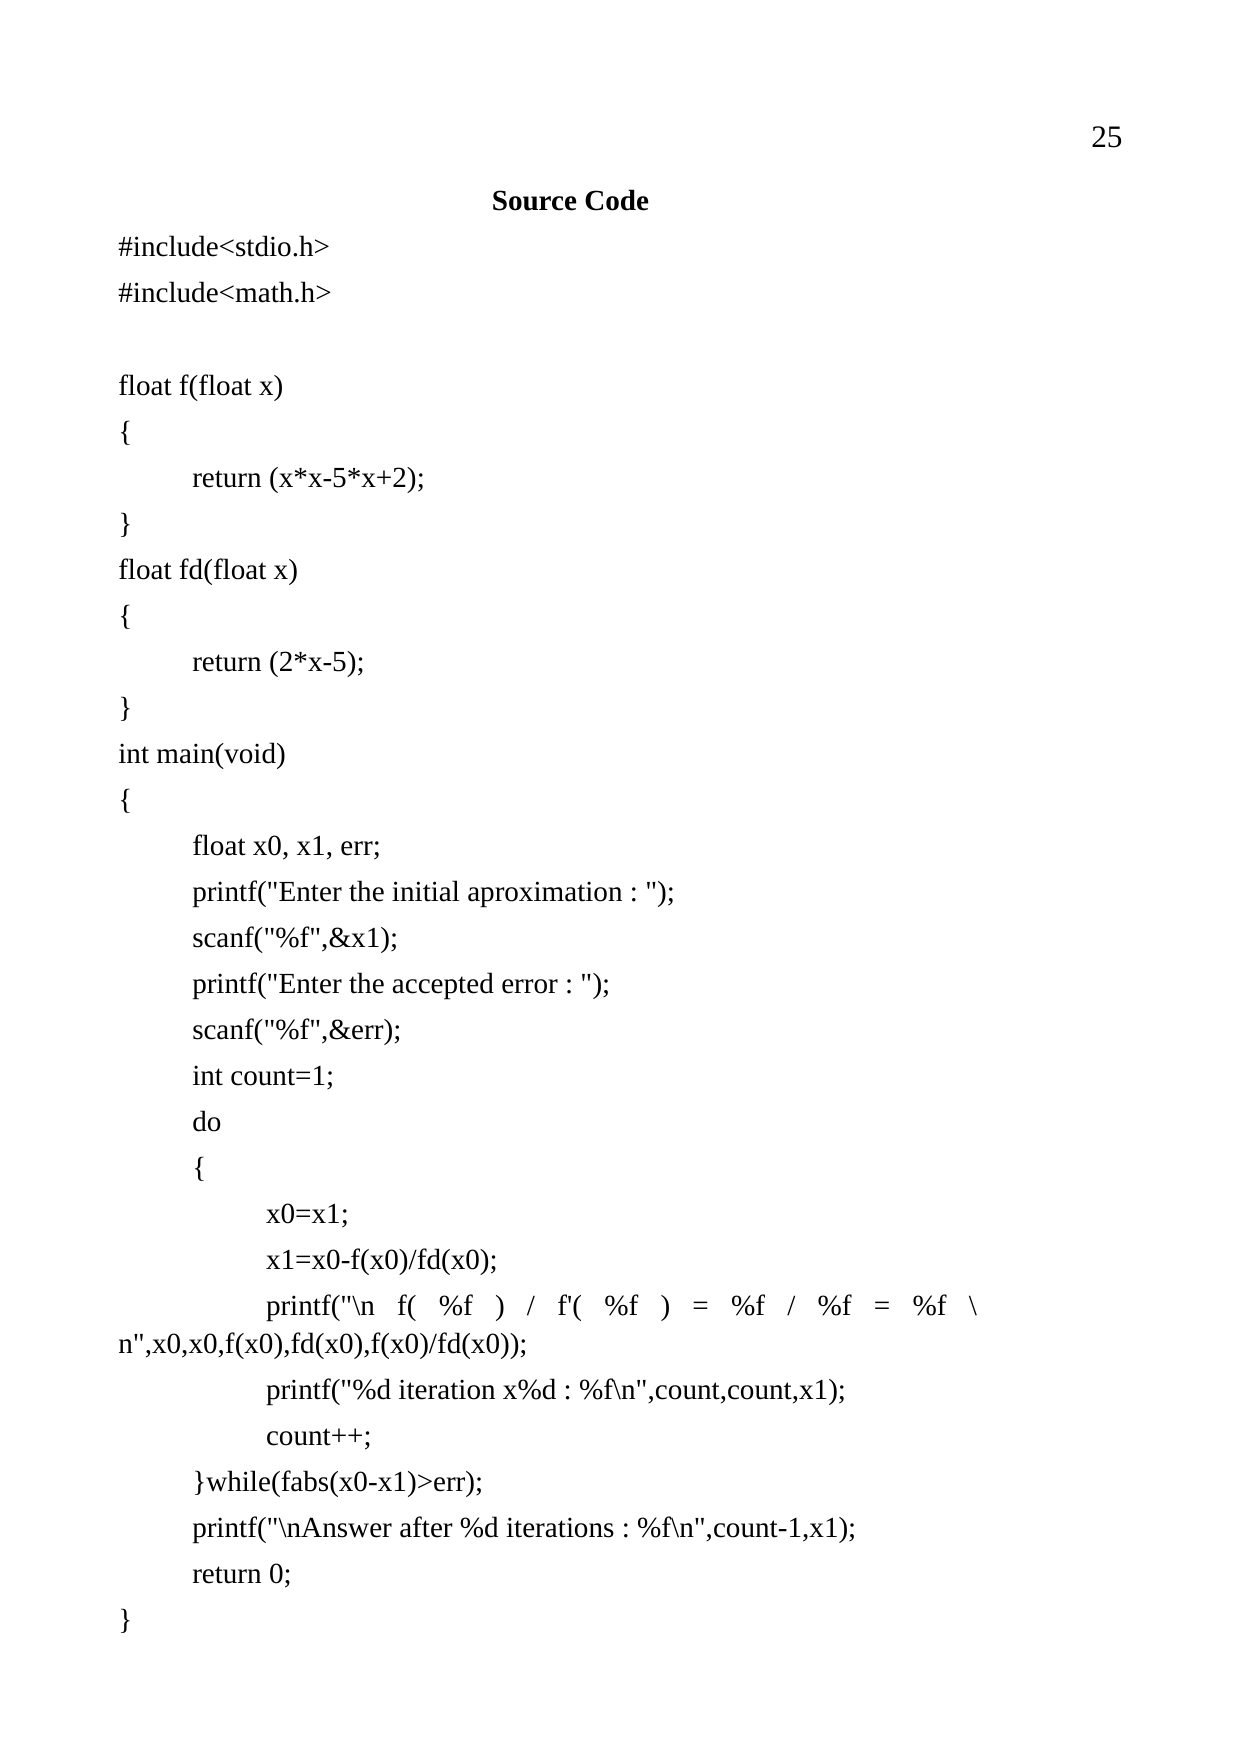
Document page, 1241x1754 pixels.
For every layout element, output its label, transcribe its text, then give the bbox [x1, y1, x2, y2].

text return 0; [118, 1556, 978, 1589]
text int main(void) [118, 736, 978, 769]
text float f(float x) [118, 368, 978, 401]
text printf("\n f( %f ) / f'( %f ) = %f / %f = %f \n",x0,x0,f(x0),fd(x0),f(x0)/fd(x0)); [118, 1288, 978, 1359]
text } [118, 1602, 978, 1636]
text scanf("%f",&x1); [118, 920, 978, 954]
text printf("\nAnswer after %d iterations : %f\n",count-1,x1); [118, 1510, 978, 1543]
text return (x*x-5*x+2); [118, 460, 978, 493]
text return (2*x-5); [118, 644, 978, 677]
text float fd(float x) [118, 552, 978, 585]
text { [118, 1150, 978, 1184]
text printf("Enter the initial aproximation : "); [118, 874, 978, 908]
text printf("%d iteration x%d : %f\n",count,count,x1); [118, 1372, 978, 1405]
text x1=x0-f(x0)/fd(x0); [118, 1242, 978, 1276]
text do [118, 1104, 978, 1138]
text x0=x1; [118, 1196, 978, 1230]
text { [118, 782, 978, 816]
text Source Code [492, 183, 978, 217]
text count++; [118, 1418, 978, 1451]
text float x0, x1, err; [118, 828, 978, 862]
text #include<math.h> [118, 276, 978, 309]
text int count=1; [118, 1058, 978, 1092]
text printf("Enter the accepted error : "); [118, 966, 978, 1000]
text }while(fabs(x0-x1)>err); [118, 1464, 978, 1497]
text #include<stdio.h> [118, 229, 978, 263]
text scanf("%f",&err); [118, 1012, 978, 1046]
text { [118, 414, 978, 447]
text } [118, 506, 978, 539]
text { [118, 598, 978, 631]
text } [118, 690, 978, 723]
